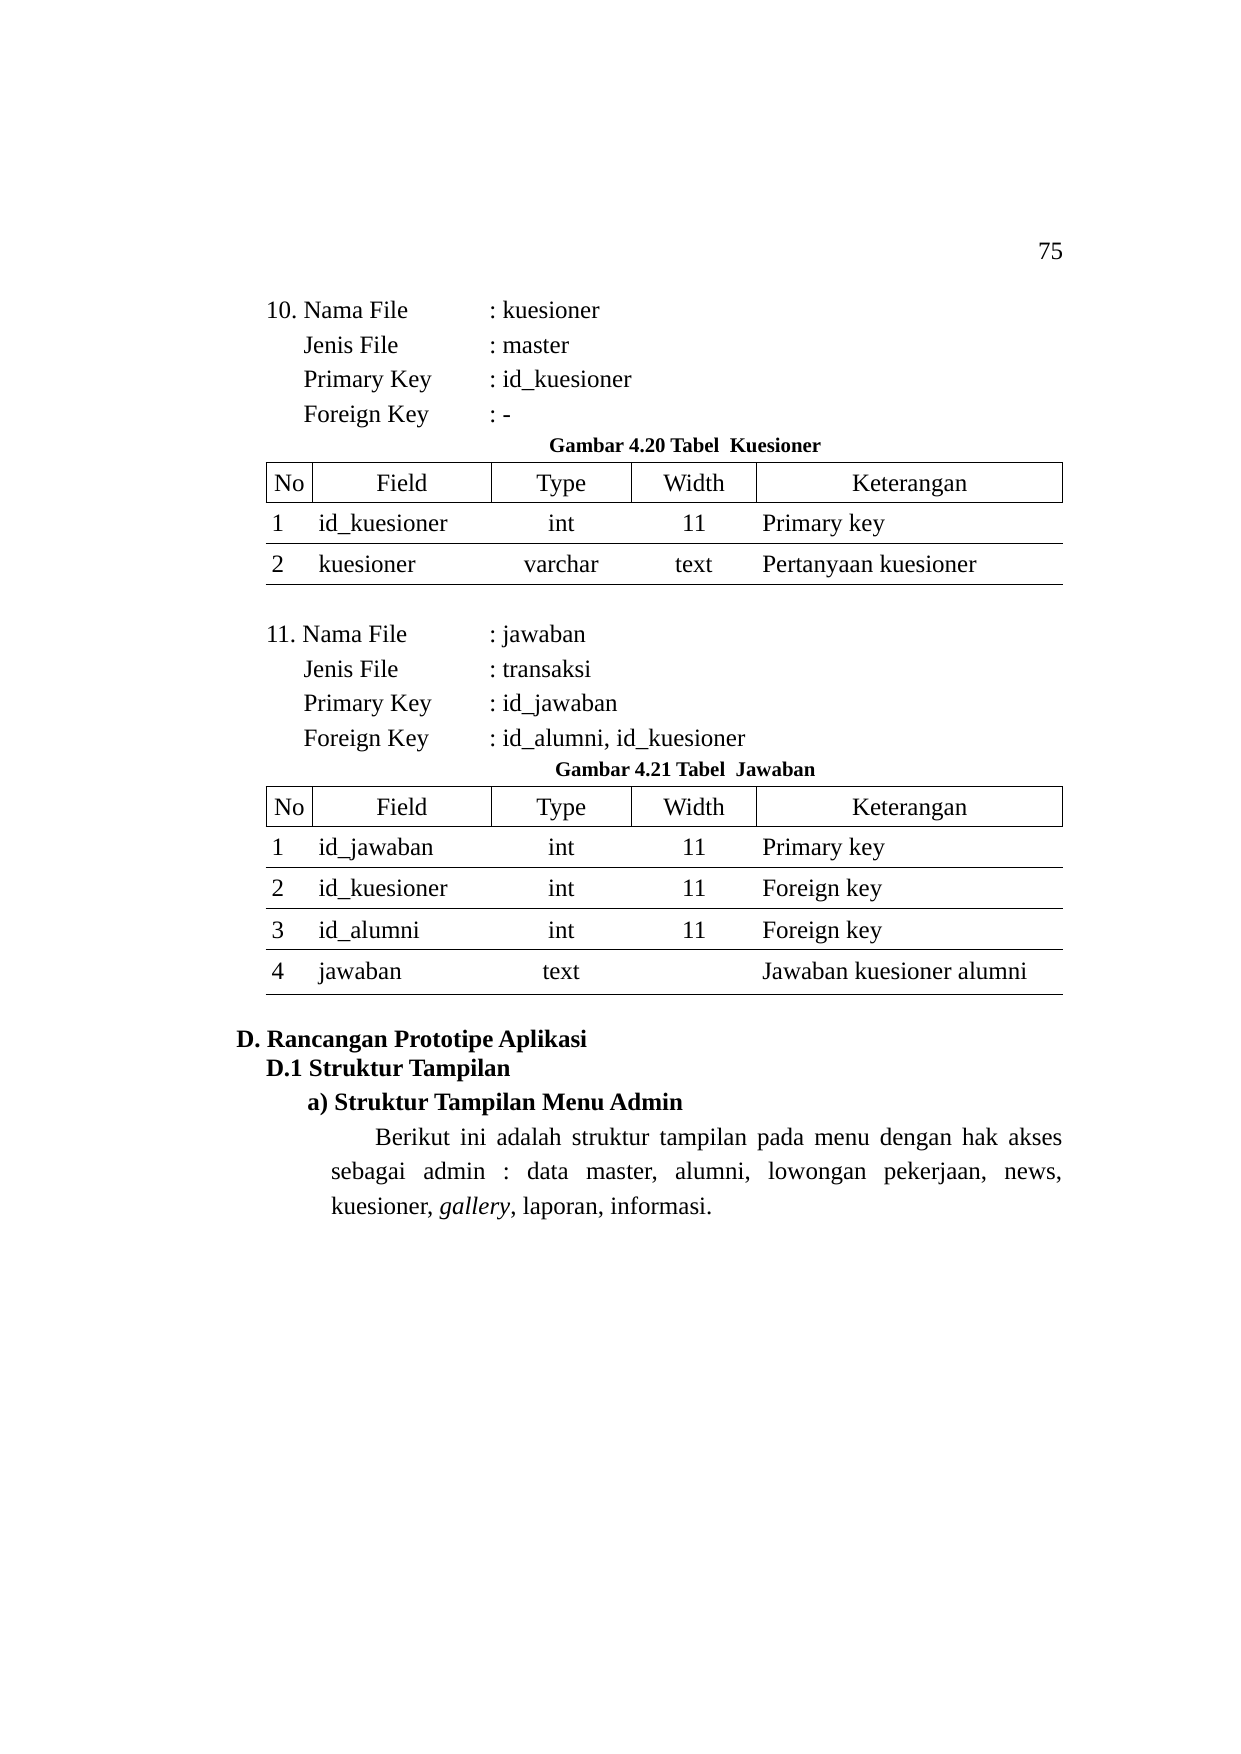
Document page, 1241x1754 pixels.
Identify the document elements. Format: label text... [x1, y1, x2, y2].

table_header Keterangan [757, 463, 1062, 502]
table_header Width [632, 463, 756, 502]
table_cell text [631, 544, 756, 584]
text a) Struktur Tampilan Menu Admin [307, 1087, 1063, 1116]
table_cell Primary key [756, 503, 1062, 543]
table_cell int [491, 503, 631, 543]
table_cell id_kuesioner [313, 503, 491, 543]
table_cell 11 [631, 868, 756, 908]
table_header No [267, 787, 312, 826]
text Jenis File : master [266, 330, 1063, 358]
table_cell int [491, 868, 631, 908]
table_header Field [313, 463, 491, 502]
table_cell Foreign key [756, 868, 1062, 908]
table_header No [267, 463, 312, 502]
table_cell Primary key [756, 827, 1062, 867]
text Jenis File : transaksi [266, 654, 1063, 683]
text D.1 Struktur Tampilan [266, 1053, 1063, 1082]
table_cell kuesioner [313, 544, 491, 584]
table_header Type [492, 463, 631, 502]
text Foreign Key : id_alumni, id_kuesioner [266, 723, 1063, 752]
table_cell 2 [266, 868, 312, 908]
text Primary Key : id_kuesioner [266, 364, 1063, 393]
table_header Keterangan [757, 787, 1062, 826]
table_cell int [491, 827, 631, 867]
table_cell [631, 950, 756, 994]
table_header Field [313, 787, 491, 826]
table_cell 3 [266, 909, 312, 949]
text Foreign Key : - [266, 399, 1063, 427]
table_cell 11 [631, 827, 756, 867]
table_header Type [492, 787, 631, 826]
text 11. Nama File : jawaban [266, 619, 1063, 648]
table_cell 1 [266, 503, 312, 543]
text D. Rancangan Prototipe Aplikasi [236, 1024, 1063, 1053]
text Primary Key : id_jawaban [266, 688, 1063, 717]
table_cell 1 [266, 827, 312, 867]
table_cell id_alumni [313, 909, 491, 949]
table_cell id_kuesioner [313, 868, 491, 908]
table_cell Foreign key [756, 909, 1062, 949]
text Gambar 4.20 Tabel Kuesioner [307, 433, 1063, 457]
table_cell 4 [266, 950, 312, 994]
table_cell Pertanyaan kuesioner [756, 544, 1062, 584]
table_cell varchar [491, 544, 631, 584]
text Gambar 4.21 Tabel Jawaban [307, 757, 1063, 781]
text 10. Nama File : kuesioner [266, 295, 1063, 324]
table_cell 2 [266, 544, 312, 584]
table_cell 11 [631, 503, 756, 543]
table_cell text [491, 950, 631, 994]
table_cell jawaban [313, 950, 491, 994]
table_cell Jawaban kuesioner alumni [756, 950, 1062, 994]
table_header Width [632, 787, 756, 826]
table_cell 11 [631, 909, 756, 949]
text Berikut ini adalah struktur tampilan pada menu dengan hak akses sebagai admin : data master, alumni, lowongan pekerjaan, news, kuesioner, gallery, laporan, informasi. [331, 1122, 1063, 1219]
table_cell id_jawaban [313, 827, 491, 867]
table_cell int [491, 909, 631, 949]
